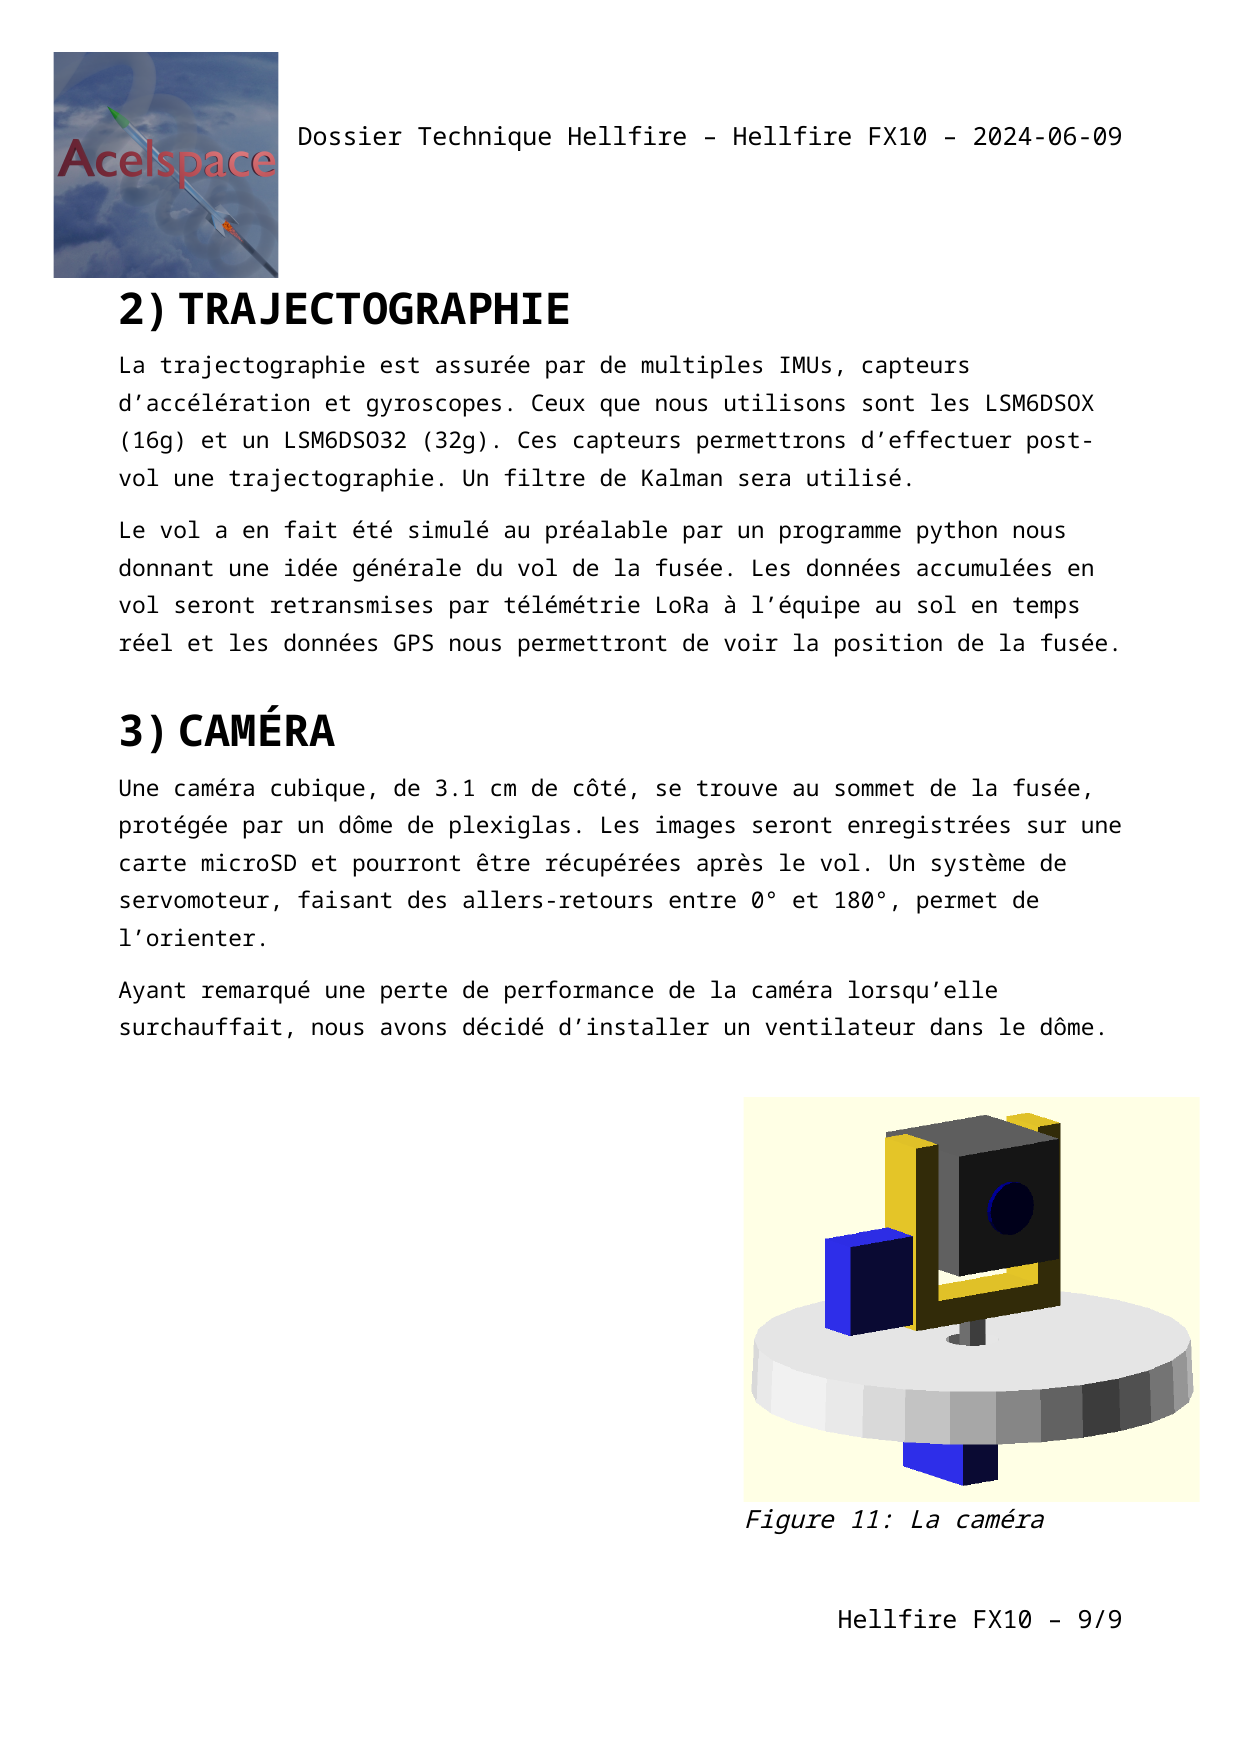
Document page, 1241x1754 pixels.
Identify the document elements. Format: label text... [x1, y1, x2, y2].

text Ayant remarqué une perte de performance de la caméra lorsqu’elle surchauffait, nous avons décidé d’installer un ventilateur dans le dôme. [118, 973, 1122, 1042]
text Le vol a en fait été simulé au préalable par un programme python nous donnant une idée générale du vol de la fusée. Les données accumulées en vol seront retransmises par télémétrie LoRa à l’équipe au sol en temps réel et les données GPS nous permettront de voir la position de la fusée. [118, 514, 1122, 658]
text [743, 1085, 1199, 1097]
subtitle Caméra [118, 699, 1122, 759]
picture [53, 52, 279, 278]
subtitle TRAJECTOGRAPHIE [118, 202, 1122, 337]
text La trajectographie est assurée par de multiples IMUs, capteurs d’accélération et gyroscopes. Ceux que nous utilisons sont les LSM6DSOX (16g) et un LSM6DSO32 (32g). Ces capteurs permettrons d’effectuer post-vol une trajectographie. Un filtre de Kalman sera utilisé. [118, 349, 1122, 493]
picture [743, 1097, 1200, 1502]
text Une caméra cubique, de 3.1 cm de côté, se trouve au sommet de la fusée, protégée par un dôme de plexiglas. Les images seront enregistrées sur une carte microSD et pourront être récupérées après le vol. Un système de servomoteur, faisant des allers-retours entre 0° et 180°, permet de l’orienter. [118, 771, 1122, 953]
text Figure 11: La caméra [743, 1502, 1199, 1536]
